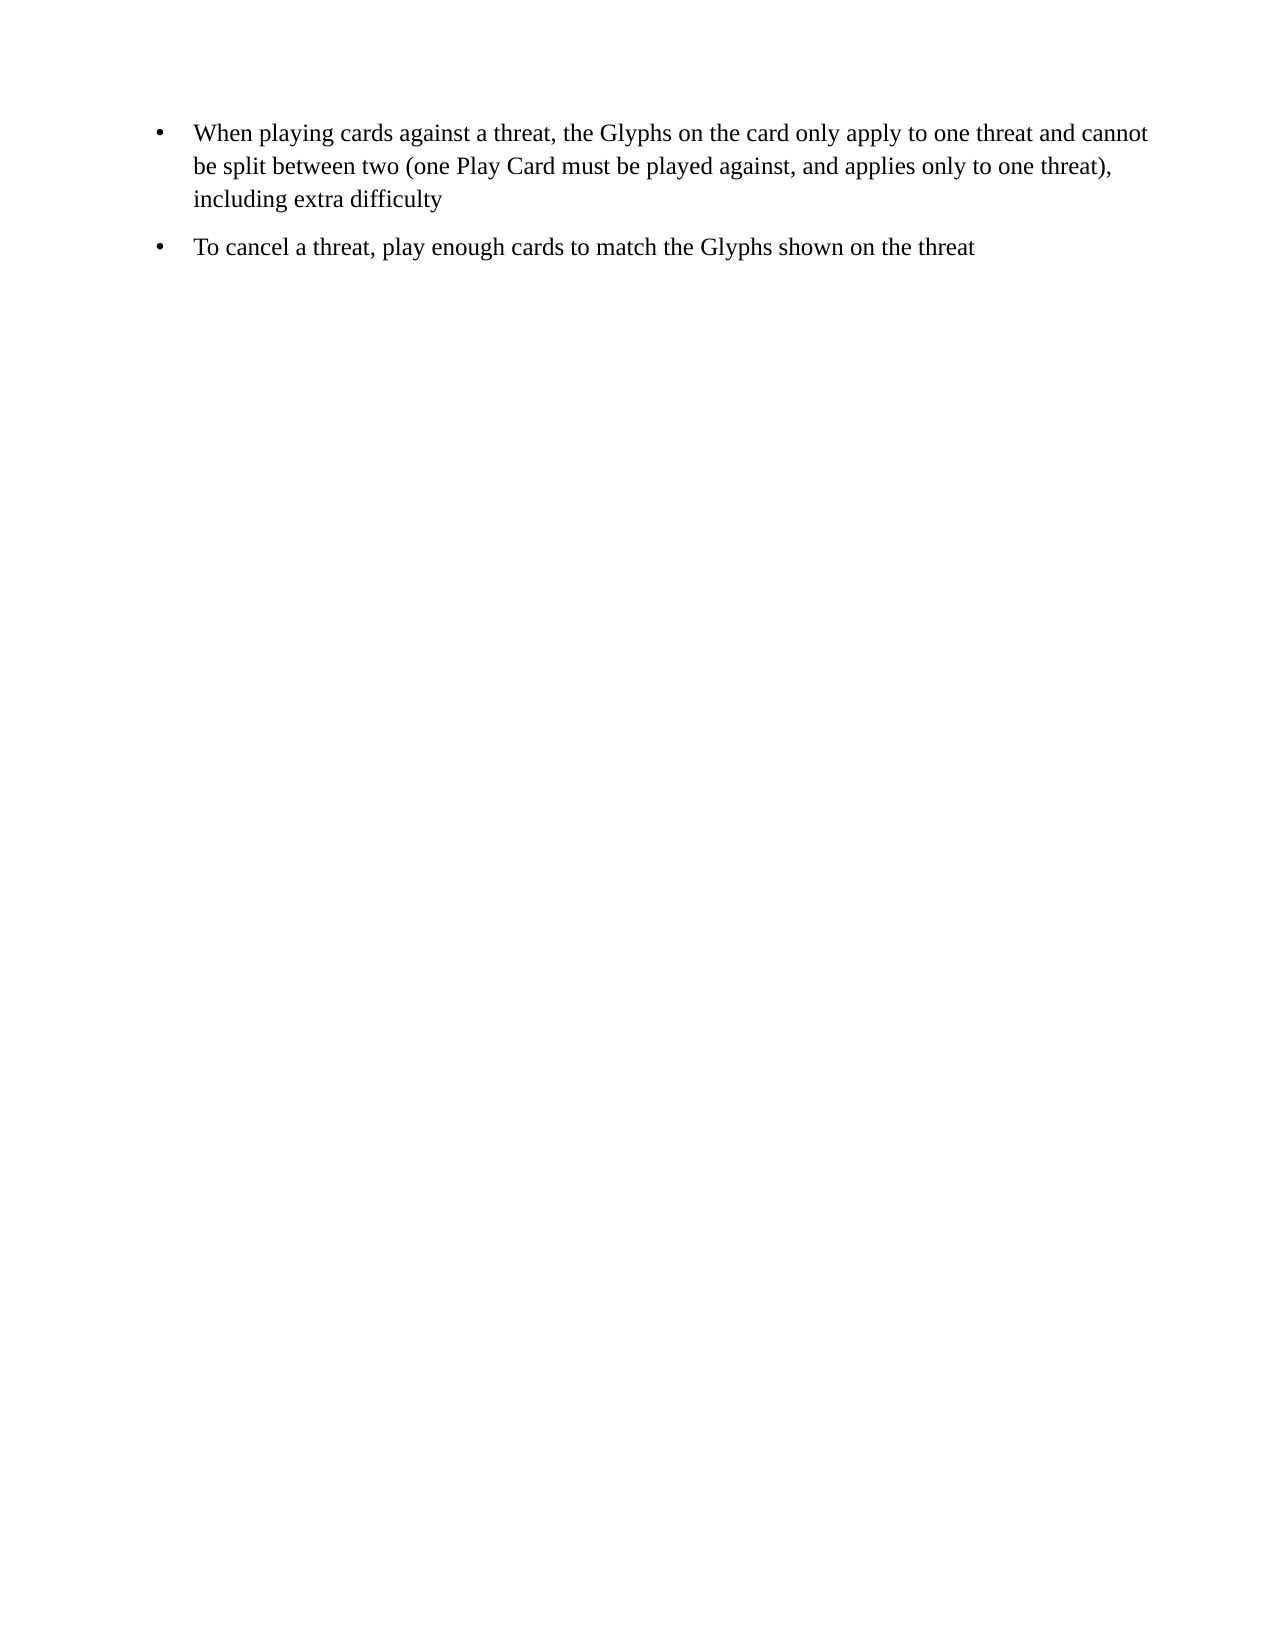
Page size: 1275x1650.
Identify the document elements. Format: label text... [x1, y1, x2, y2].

list To cancel a threat, play enough cards to match the Glyphs shown on the threat [156, 232, 1157, 261]
list When playing cards against a threat, the Glyphs on the card only apply to one threat and cannot be split between two (one Play Card must be played against, and applies only to one threat), including extra difficulty [156, 118, 1157, 213]
